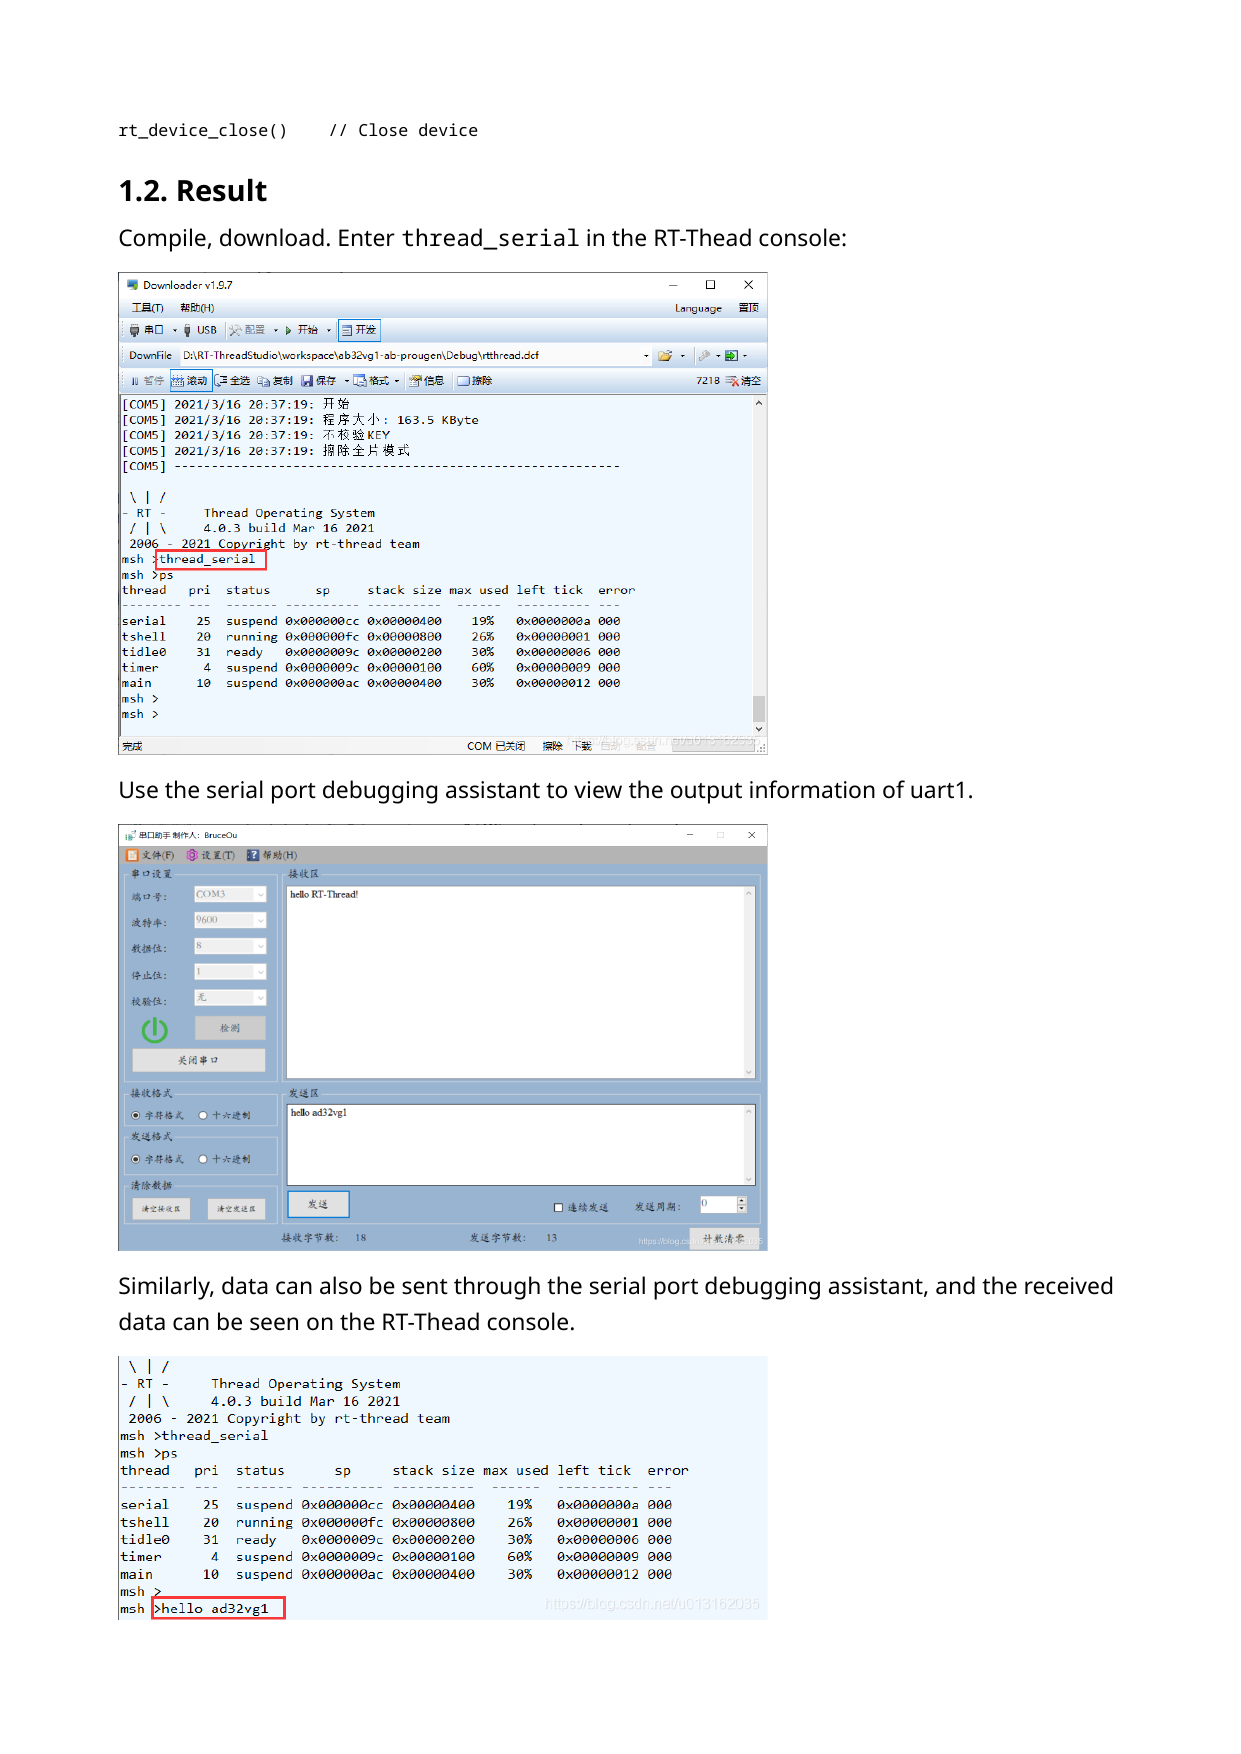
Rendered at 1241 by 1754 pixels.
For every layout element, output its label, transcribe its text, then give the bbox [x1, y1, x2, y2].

picture [118, 1356, 768, 1620]
text Compile, download. Enter thread_serial in the RT-Thead console: [118, 222, 1122, 254]
subtitle 1.2. Result [118, 170, 1122, 210]
text Use the serial port debugging assistant to view the output information of uart1. [118, 774, 1122, 805]
picture [118, 824, 768, 1251]
picture [118, 272, 768, 755]
text rt_device_close() // Close device [118, 118, 1122, 141]
text Similarly, data can also be sent through the serial port debugging assistant, and the received data can be seen on the RT-Thead console. [118, 1270, 1122, 1337]
